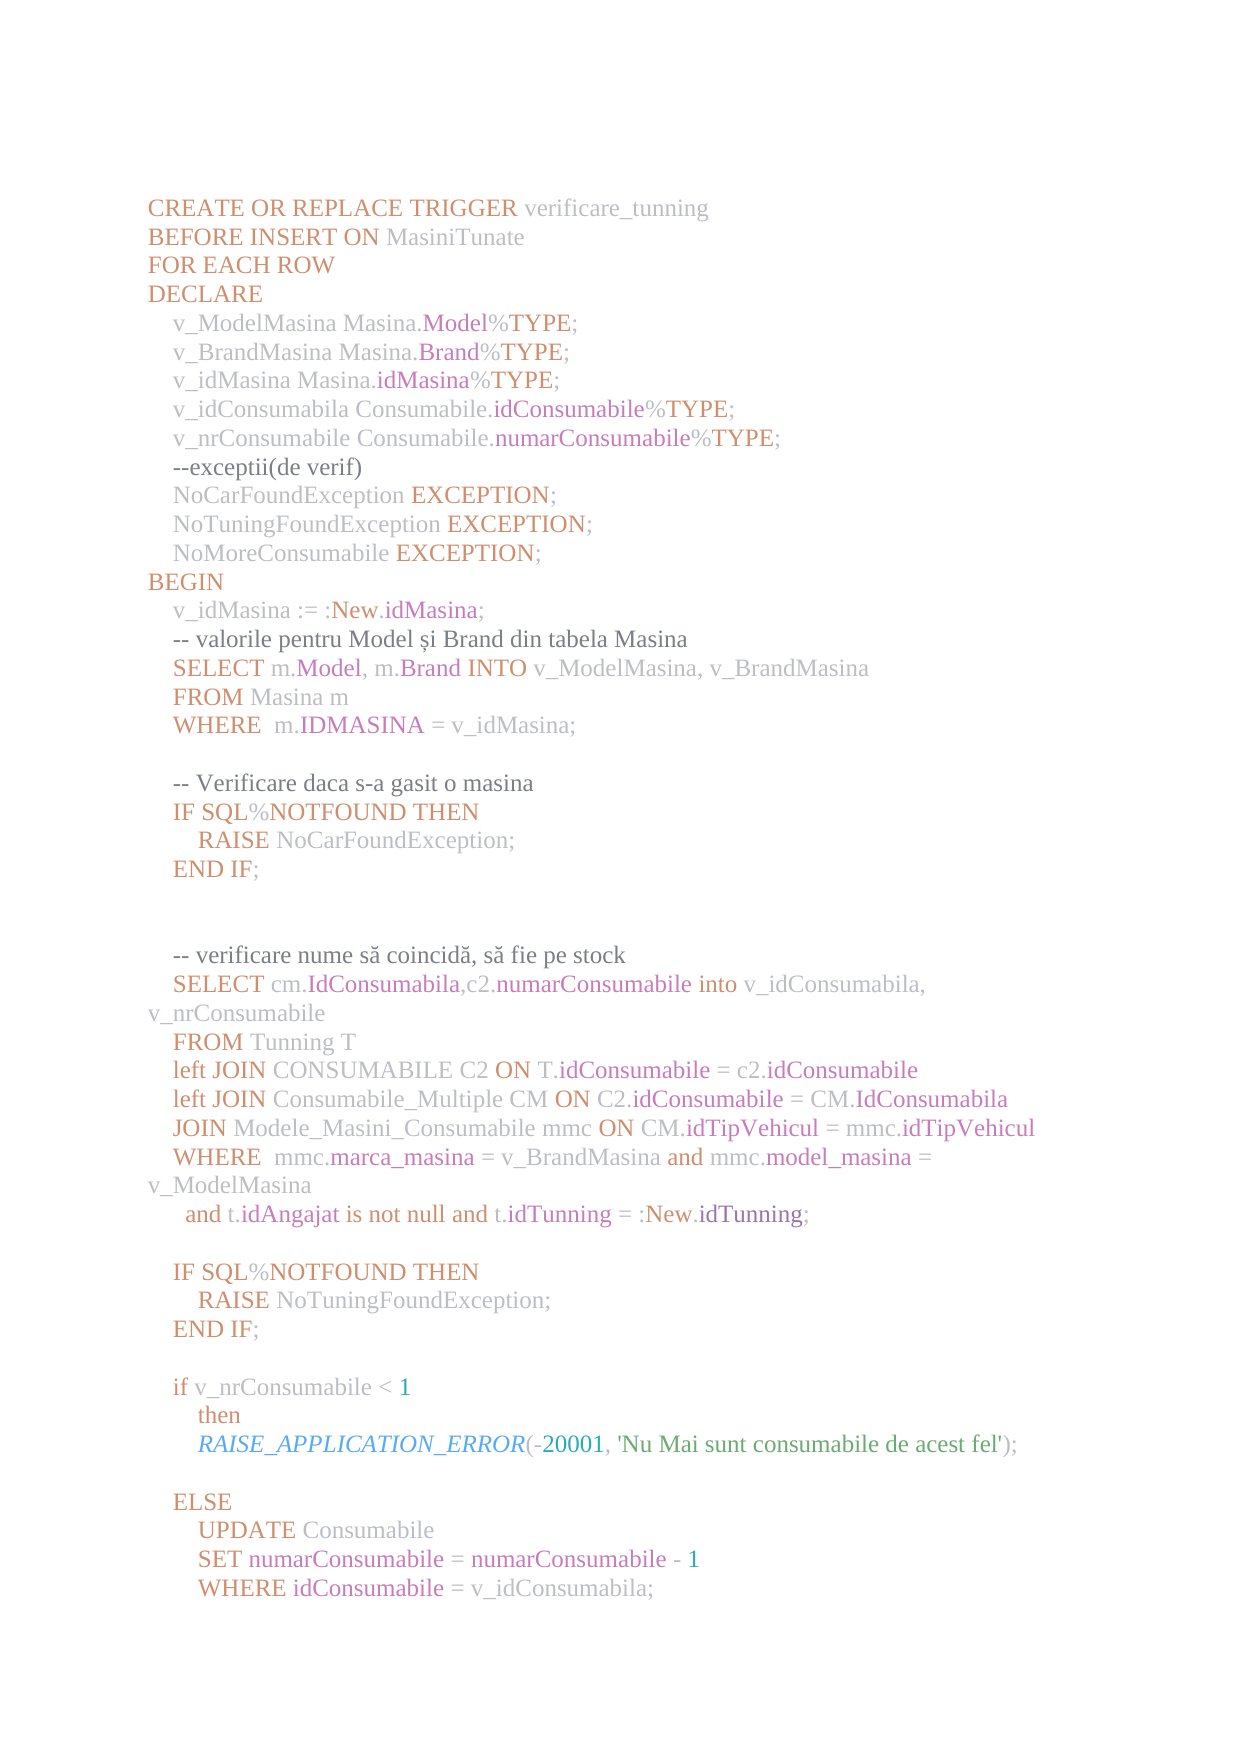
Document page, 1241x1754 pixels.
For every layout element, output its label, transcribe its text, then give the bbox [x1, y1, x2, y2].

text CREATE OR REPLACE TRIGGER verificare_tunning BEFORE INSERT ON MasiniTunate FOR EACH ROW DECLARE v_ModelMasina Masina.Model%TYPE; v_BrandMasina Masina.Brand%TYPE; v_idMasina Masina.idMasina%TYPE; v_idConsumabila Consumabile.idConsumabile%TYPE; v_nrConsumabile Consumabile.numarConsumabile%TYPE; --exceptii(de verif) NoCarFoundException EXCEPTION; NoTuningFoundException EXCEPTION; NoMoreConsumabile EXCEPTION; BEGIN v_idMasina := :New.idMasina; -- valorile pentru Model și Brand din tabela Masina SELECT m.Model, m.Brand INTO v_ModelMasina, v_BrandMasina FROM Masina m WHERE m.IDMASINA = v_idMasina; -- Verificare daca s-a gasit o masina IF SQL%NOTFOUND THEN RAISE NoCarFoundException; END IF; -- verificare nume să coincidă, să fie pe stock SELECT cm.IdConsumabila,c2.numarConsumabile into v_idConsumabila, v_nrConsumabile FROM Tunning T left JOIN CONSUMABILE C2 ON T.idConsumabile = c2.idConsumabile left JOIN Consumabile_Multiple CM ON C2.idConsumabile = CM.IdConsumabila JOIN Modele_Masini_Consumabile mmc ON CM.idTipVehicul = mmc.idTipVehicul WHERE mmc.marca_masina = v_BrandMasina and mmc.model_masina = v_ModelMasina and t.idAngajat is not null and t.idTunning = :New.idTunning; IF SQL%NOTFOUND THEN RAISE NoTuningFoundException; END IF; if v_nrConsumabile < 1 then RAISE_APPLICATION_ERROR(-20001, 'Nu Mai sunt consumabile de acest fel'); ELSE UPDATE Consumabile SET numarConsumabile = numarConsumabile - 1 WHERE idConsumabile = v_idConsumabila; [148, 193, 1093, 1602]
